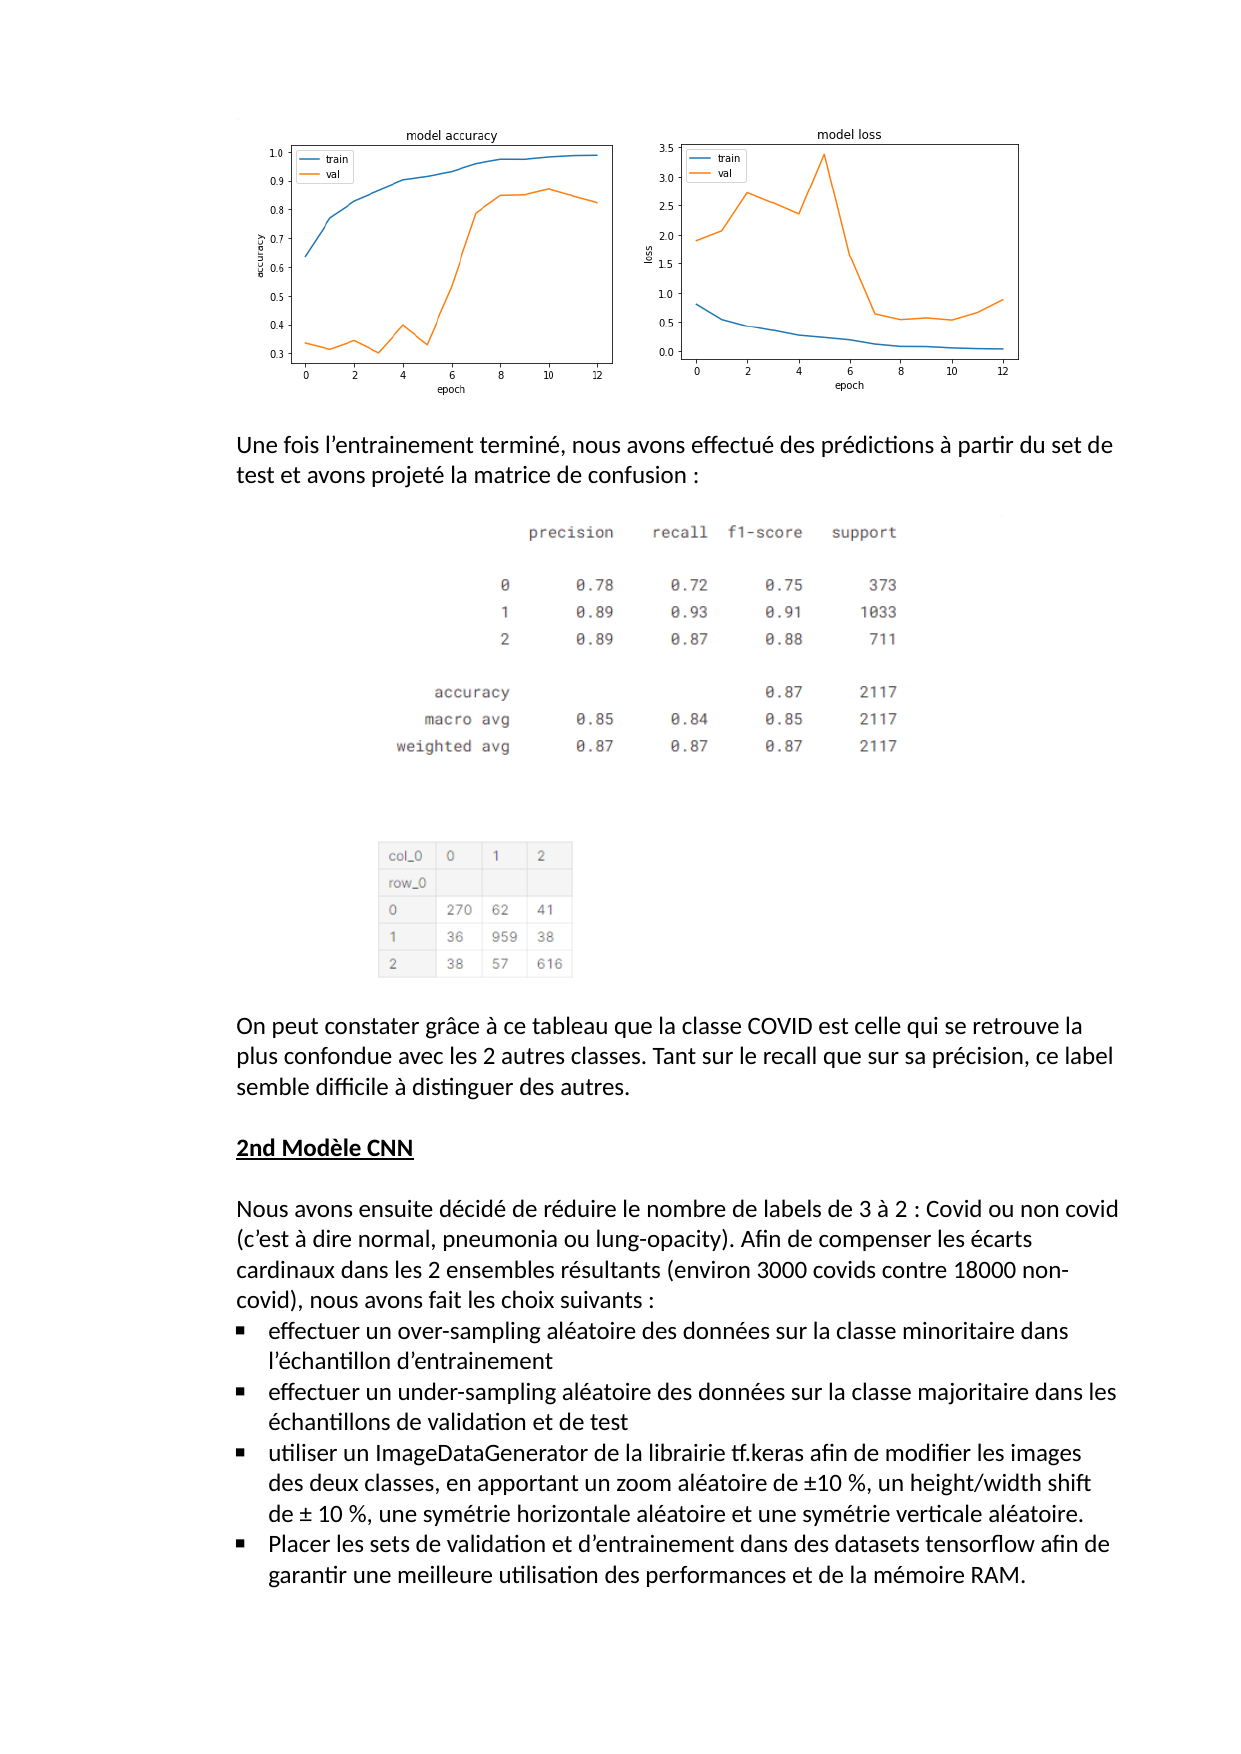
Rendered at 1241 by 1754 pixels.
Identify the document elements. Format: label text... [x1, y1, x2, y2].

list effectuer un under-sampling aléatoire des données sur la classe majoritaire dans les échantillons de validation et de test [231, 1376, 1122, 1437]
picture [377, 514, 916, 980]
text Une fois l’entrainement terminé, nous avons effectué des prédictions à partir du set de test et avons projeté la matrice de confusion : [236, 118, 1122, 979]
text On peut constater grâce à ce tableau que la classe COVID est celle qui se retrouve la plus confondue avec les 2 autres classes. Tant sur le recall que sur sa précision, ce label semble difficile à distinguer des autres. 2nd Modèle CNN Nous avons ensuite décidé de réduire le nombre de labels de 3 à 2 : Covid ou non covid (c’est à dire normal, pneumonia ou lung-opacity). Afin de compenser les écarts cardinaux dans les 2 ensembles résultants (environ 3000 covids contre 18000 non-covid), nous avons fait les choix suivants : [236, 979, 1122, 1315]
list effectuer un over-sampling aléatoire des données sur la classe minoritaire dans l’échantillon d’entrainement [231, 1315, 1122, 1376]
list Placer les sets de validation et d’entrainement dans des datasets tensorflow afin de garantir une meilleure utilisation des performances et de la mémoire RAM. [231, 1529, 1122, 1590]
list utiliser un ImageDataGenerator de la librairie tf.keras afin de modifier les images des deux classes, en apportant un zoom aléatoire de ±10 %, un height/width shift de ± 10 %, une symétrie horizontale aléatoire et une symétrie verticale aléatoire. [231, 1437, 1122, 1529]
picture [236, 118, 1039, 399]
